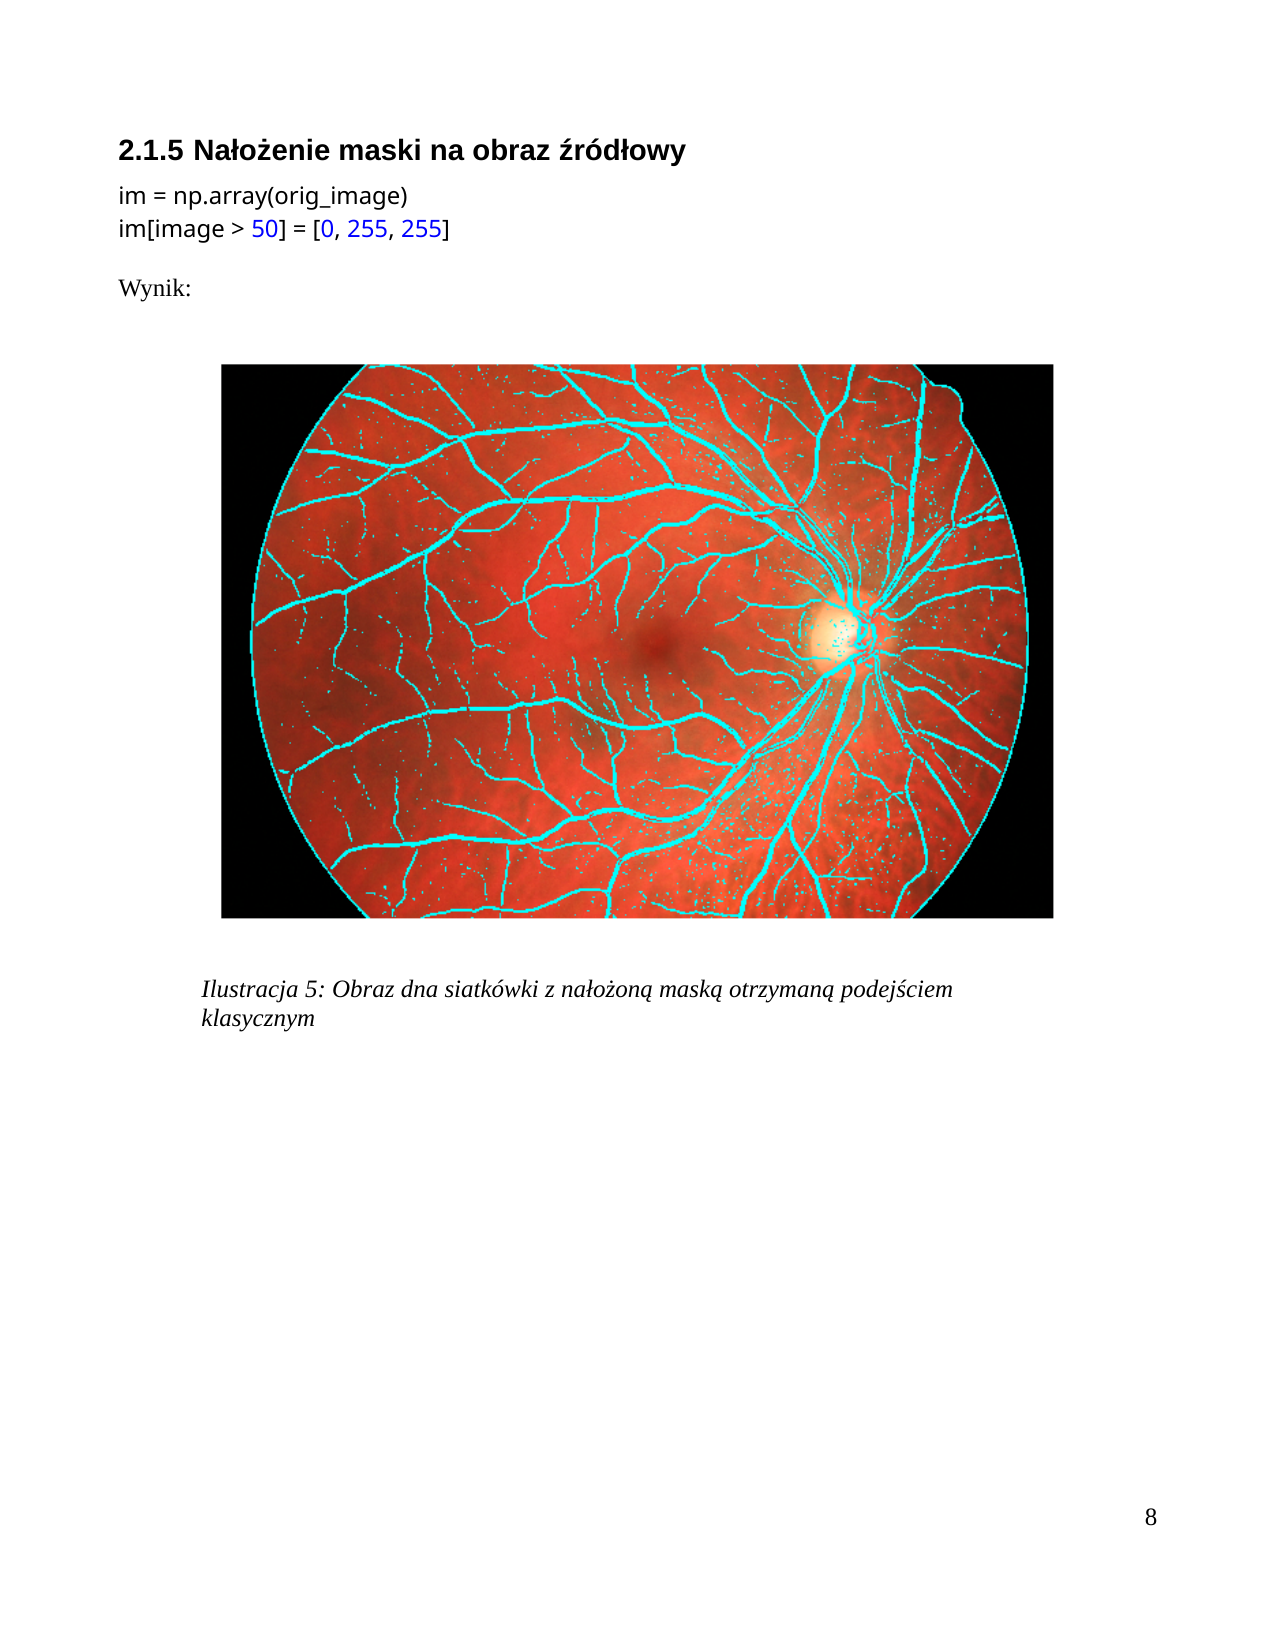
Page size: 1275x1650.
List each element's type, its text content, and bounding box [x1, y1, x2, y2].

text im = np.array(orig_image) im[image > 50] = [0, 255, 255] [118, 179, 1157, 244]
subtitle Nałożenie maski na obraz źródłowy [118, 133, 1157, 166]
text Wynik: [118, 273, 1157, 302]
text Ilustracja 5: Obraz dna siatkówki z nałożoną maską otrzymaną podejściem klasycznym [201, 969, 1074, 1031]
picture [201, 314, 1074, 969]
